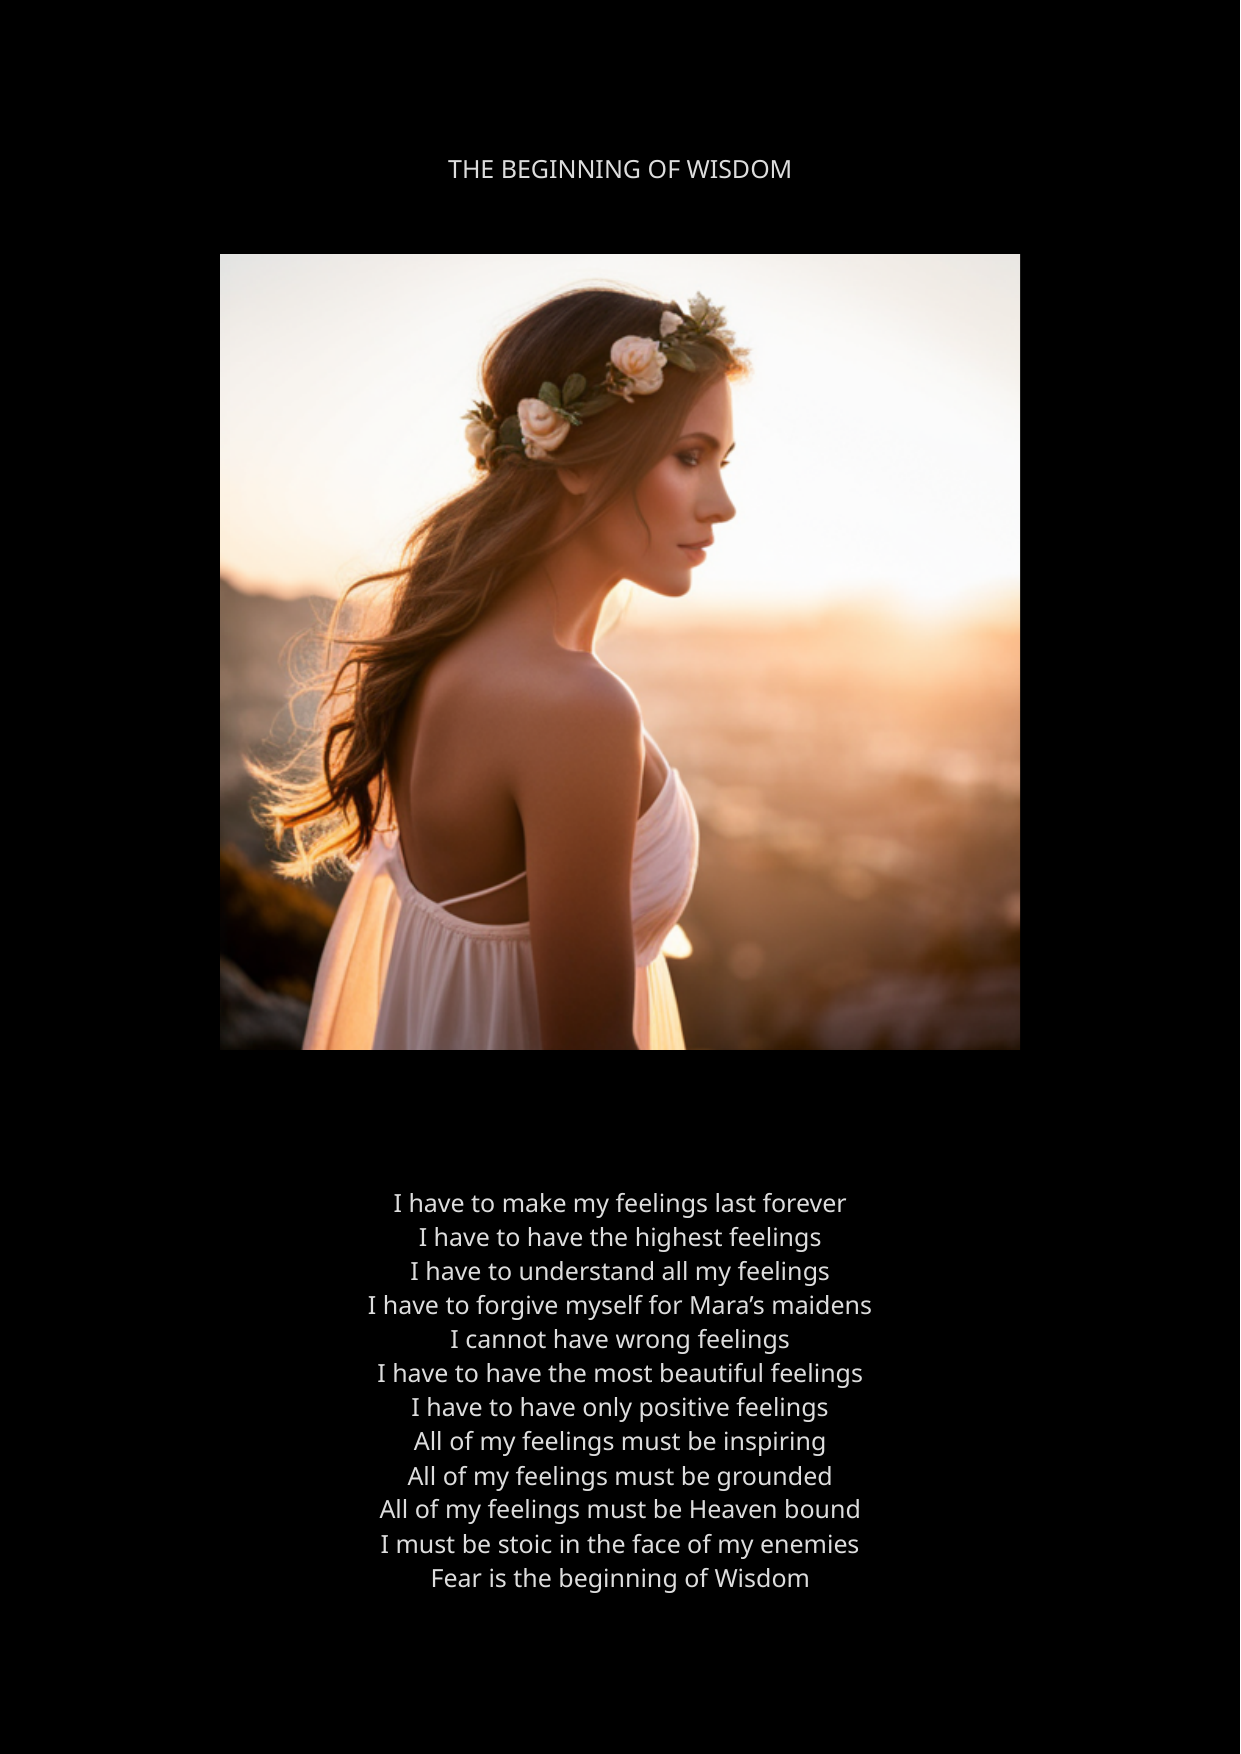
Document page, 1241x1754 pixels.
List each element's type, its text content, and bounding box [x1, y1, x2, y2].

text I have to have only positive feelings [118, 1390, 1122, 1424]
text All of my feelings must be inspiring [118, 1424, 1122, 1458]
text I have to have the highest feelings [118, 1220, 1122, 1254]
text I have to understand all my feelings [118, 1254, 1122, 1288]
text I have to forgive myself for Mara’s maidens [118, 1288, 1122, 1322]
text I have to have the most beautiful feelings [118, 1356, 1122, 1390]
text Fear is the beginning of Wisdom [118, 1560, 1122, 1594]
text THE BEGINNING OF WISDOM [118, 152, 1122, 186]
text All of my feelings must be Heaven bound [118, 1492, 1122, 1526]
text I cannot have wrong feelings [118, 1322, 1122, 1356]
text I must be stoic in the face of my enemies [118, 1526, 1122, 1560]
text All of my feelings must be grounded [118, 1458, 1122, 1492]
picture [220, 254, 1020, 1050]
text I have to make my feelings last forever [118, 1186, 1122, 1220]
